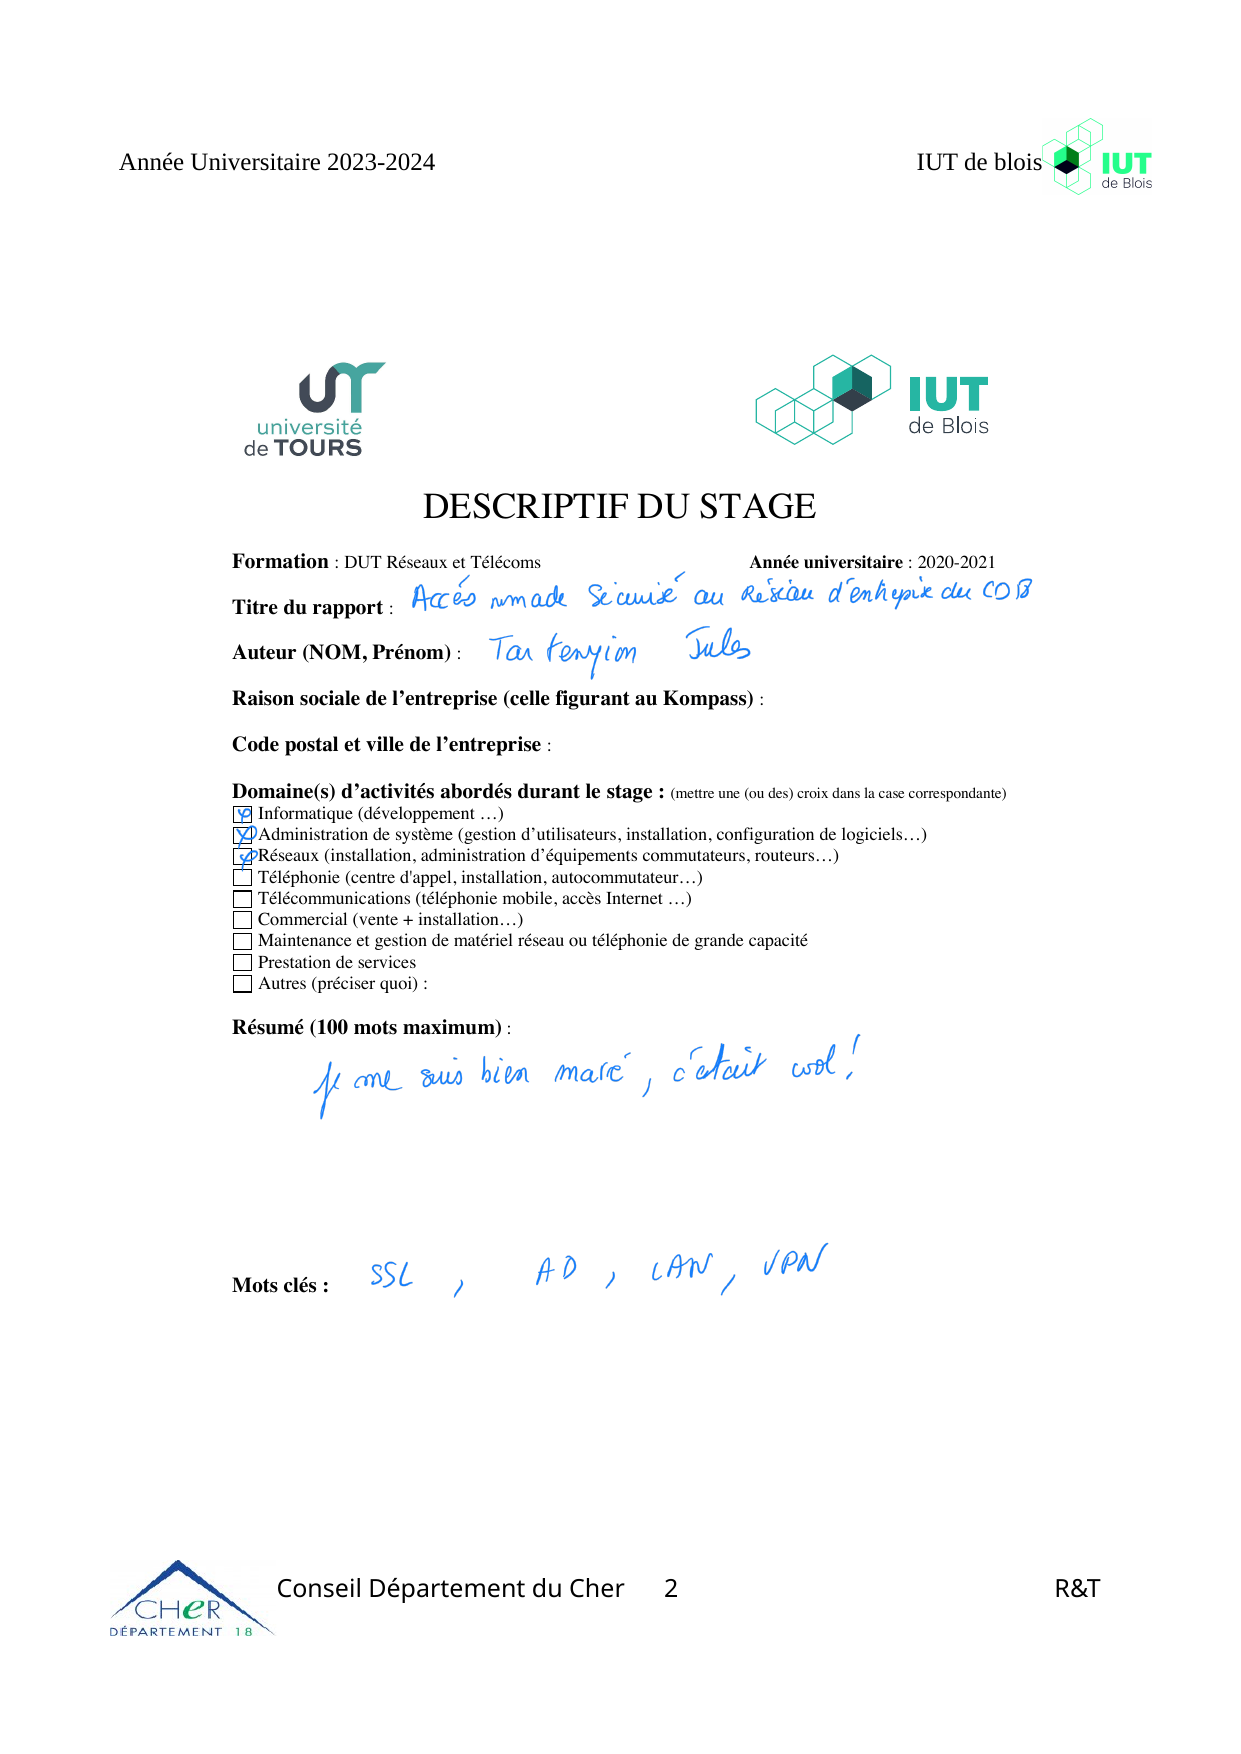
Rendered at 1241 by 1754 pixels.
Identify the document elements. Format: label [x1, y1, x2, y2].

picture [110, 1560, 277, 1636]
picture [1042, 118, 1152, 195]
